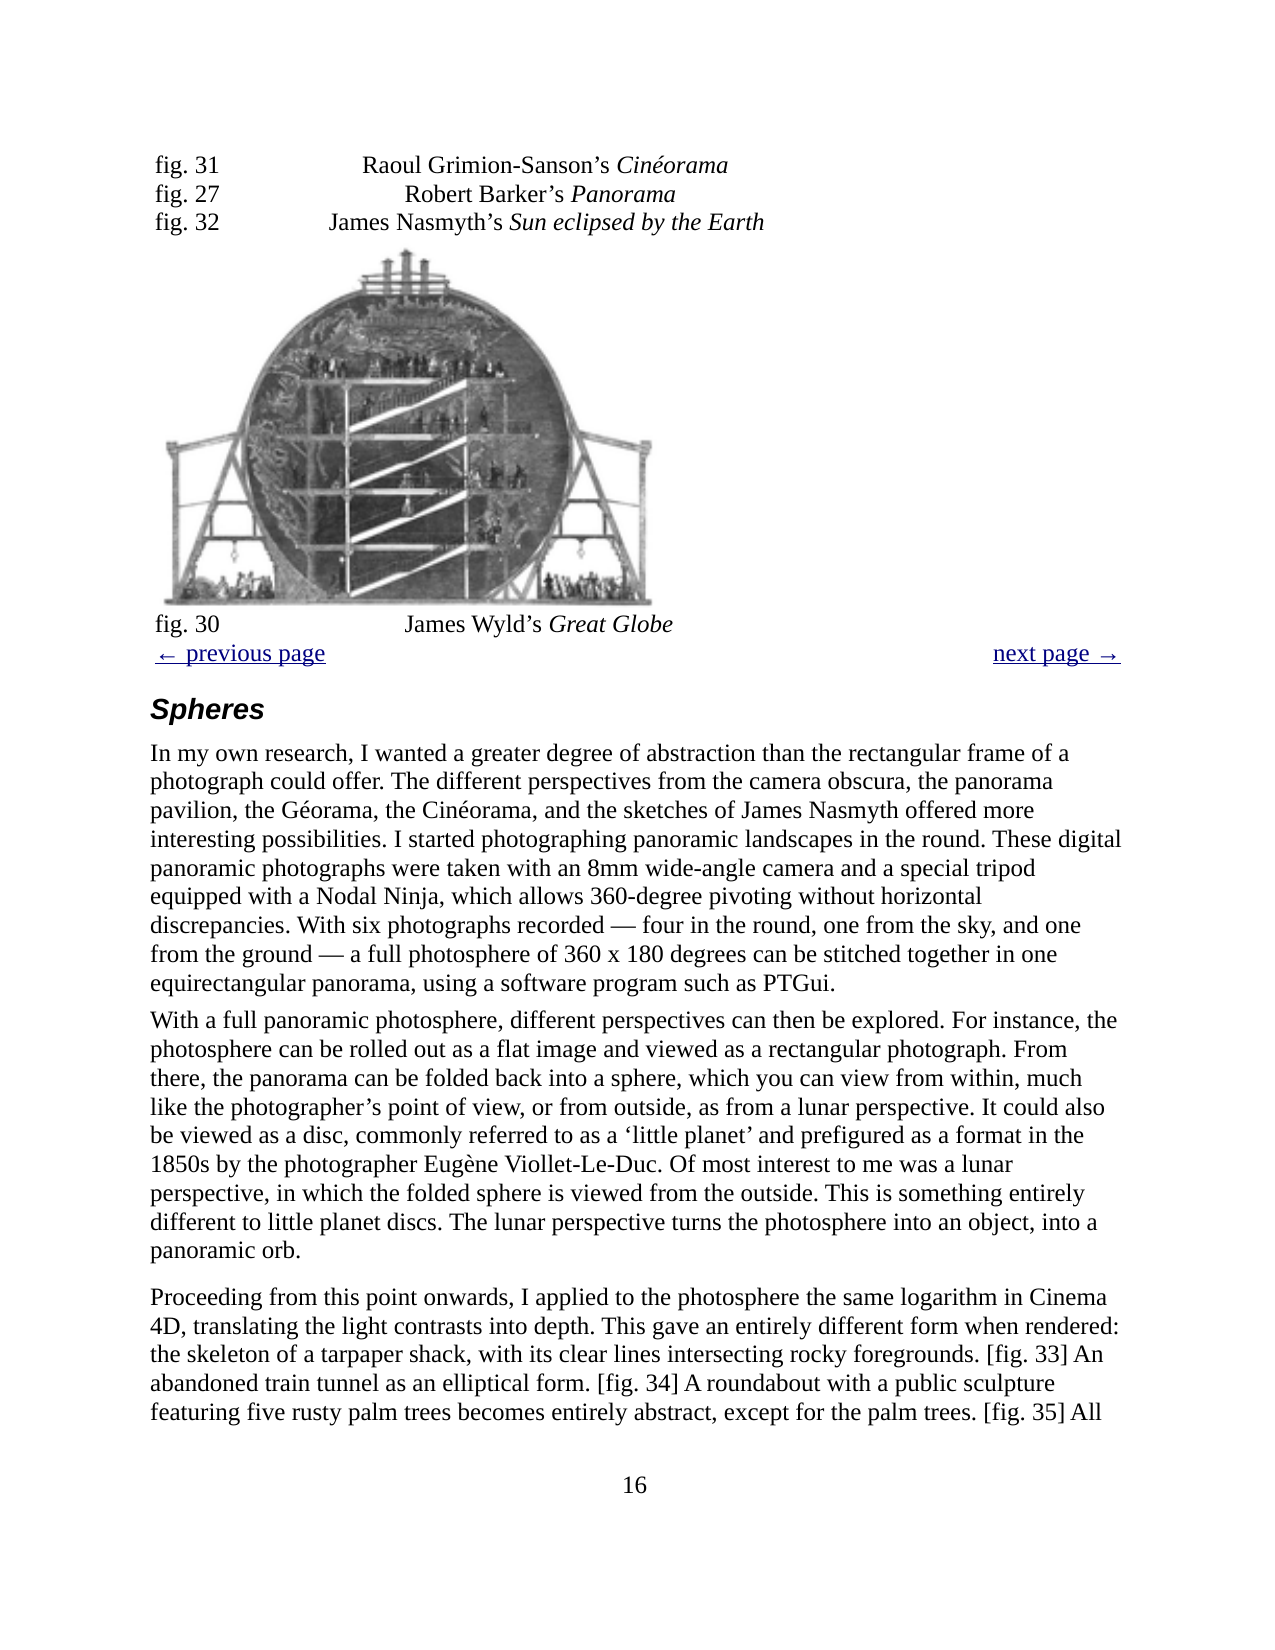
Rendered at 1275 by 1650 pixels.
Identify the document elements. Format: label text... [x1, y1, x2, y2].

text With a full panoramic photosphere, different perspectives can then be explored. For instance, the photosphere can be rolled out as a flat image and viewed as a rectangular photograph. From there, the panorama can be folded back into a sphere, which you can view from within, much like the photographer’s point of view, or from outside, as from a lunar perspective. It could also be viewed as a disc, commonly referred to as a ‘little planet’ and prefigured as a format in the 1850s by the photographer Eugène Viollet-Le-Duc. Of most interest to me was a lunar perspective, in which the folded sphere is viewed from the outside. This is something entirely different to little planet discs. The lunar perspective turns the photosphere into an object, into a panoramic orb. [150, 1005, 1125, 1264]
table_header fig. 27 [150, 179, 400, 207]
table_header Raoul Grimion-Sanson’s Cinéorama [358, 150, 1125, 179]
table_header next page → [651, 638, 1125, 667]
table_header James Nasmyth’s Sun eclipsed by the Earth [324, 208, 1125, 236]
table_header James Wyld’s Great Globe [400, 609, 1125, 638]
table_header fig. 31 [150, 150, 357, 179]
table_header Robert Barker’s Panorama [400, 179, 1125, 207]
table_header fig. 32 [150, 208, 324, 236]
subtitle Spheres [150, 692, 1125, 725]
table_header fig. 30 [150, 610, 400, 638]
table_header ← previous page [150, 638, 651, 667]
text Proceeding from this point onwards, I applied to the photosphere the same logarithm in Cinema 4D, translating the light contrasts into depth. This gave an entirely different form when rendered: the skeleton of a tarpaper shack, with its clear lines intersecting rocky foregrounds. [fig. 33] An abandoned train tunnel as an elliptical form. [fig. 34] A roundabout with a public sculpture featuring five rusty palm trees becomes entirely abstract, except for the palm trees. [fig. 35] All [150, 1282, 1125, 1426]
text In my own research, I wanted a greater degree of abstraction than the rectangular frame of a photograph could offer. The different perspectives from the camera obscura, the panorama pavilion, the Géorama, the Cinéorama, and the sketches of James Nasmyth offered more interesting possibilities. I started photographing panoramic landscapes in the round. These digital panoramic photographs were taken with an 8mm wide-angle camera and a special tripod equipped with a Nodal Ninja, which allows 360-degree pivoting without horizontal discrepancies. With six photographs recorded — four in the round, one from the sky, and one from the ground — a full photosphere of 360 x 180 degrees can be stitched together in one equirectangular panorama, using a software program such as PTGui. [150, 738, 1125, 996]
picture [150, 236, 669, 610]
